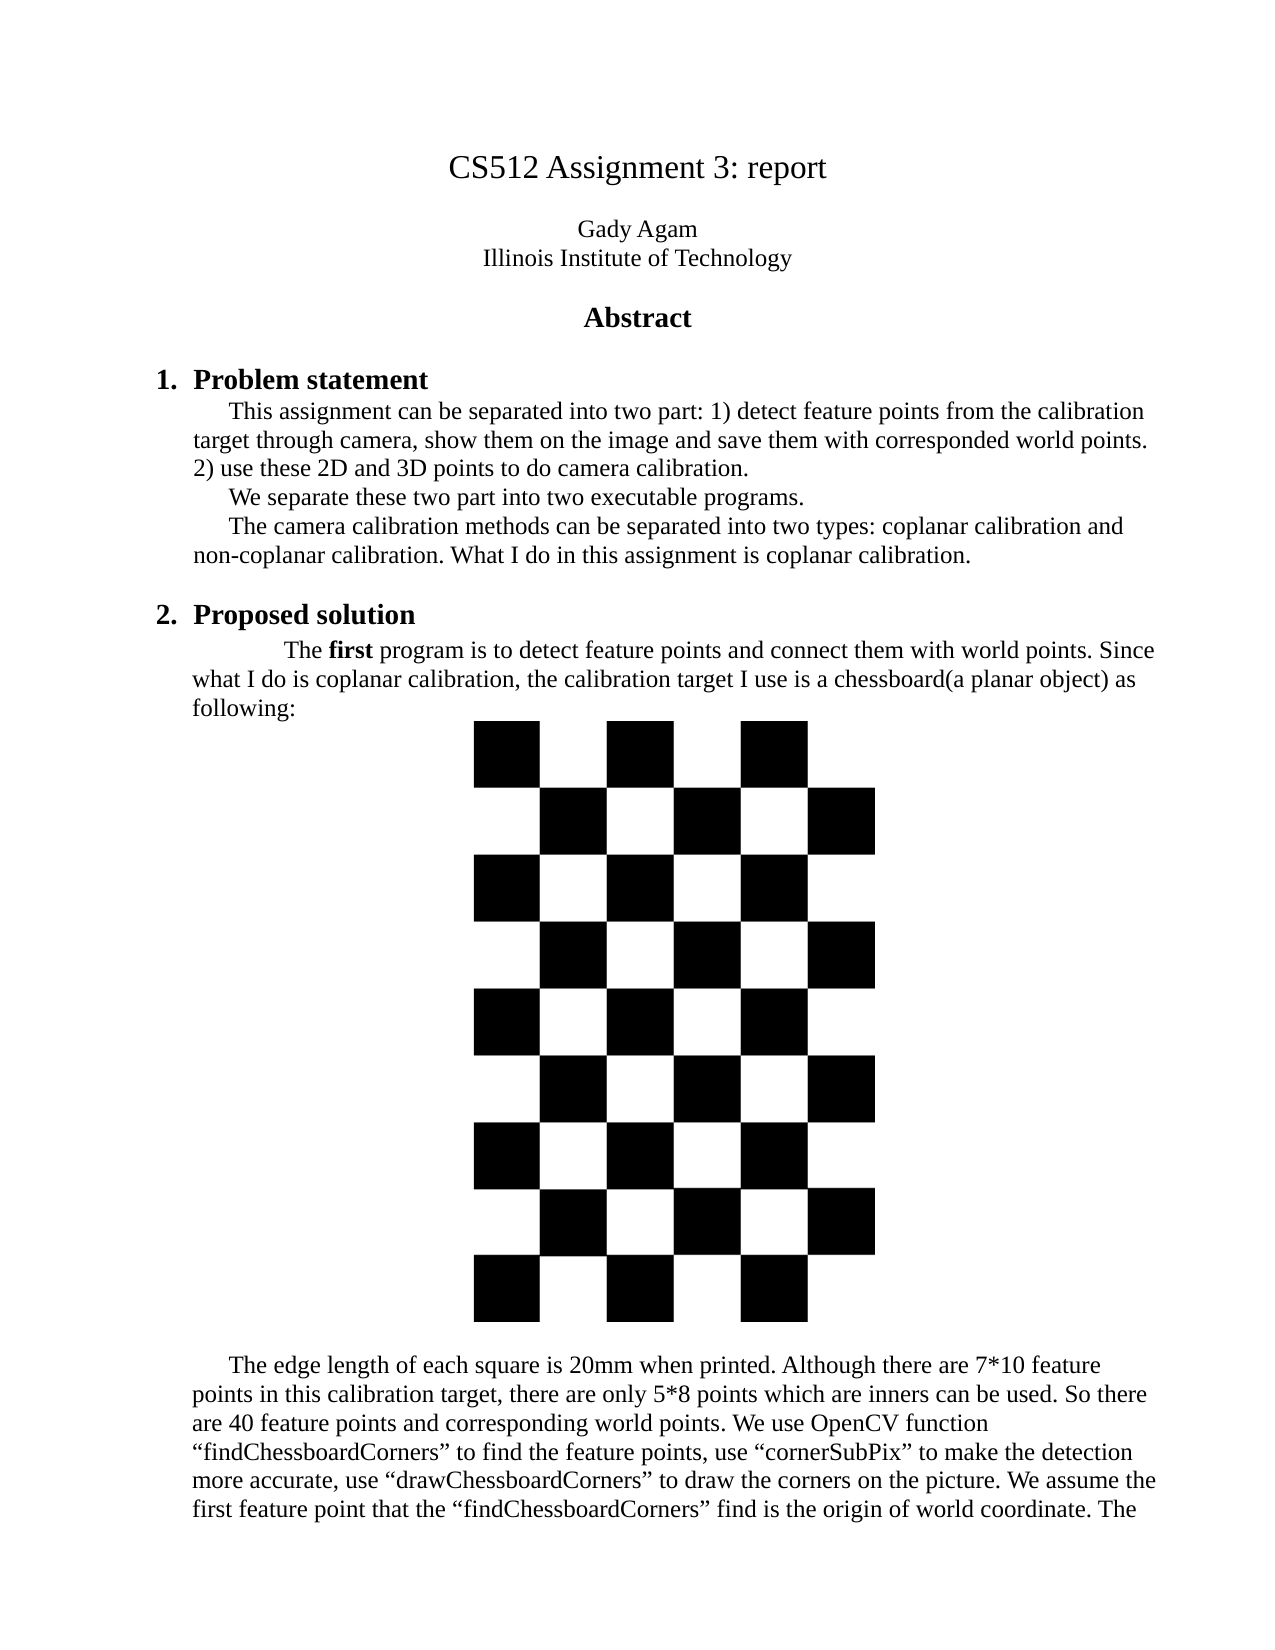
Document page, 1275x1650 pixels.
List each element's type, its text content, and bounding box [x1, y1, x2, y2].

text Gady Agam [118, 214, 1157, 243]
list Proposed solution [156, 597, 1157, 631]
text Illinois Institute of Technology [118, 243, 1157, 271]
picture [473, 721, 875, 1322]
list Problem statement [156, 362, 1157, 396]
text The first program is to detect feature points and connect them with world points. Since what I do is coplanar calibration, the calibration target I use is a chessboard(a planar object) as following: [192, 631, 1157, 722]
text CS512 Assignment 3: report [118, 147, 1157, 185]
list This assignment can be separated into two part: 1) detect feature points from the calibration target through camera, show them on the image and save them with corresponded world points. 2) use these 2D and 3D points to do camera calibration. [156, 396, 1157, 482]
list The camera calibration methods can be separated into two types: coplanar calibration and non-coplanar calibration. What I do in this assignment is coplanar calibration. [156, 511, 1157, 568]
text The edge length of each square is 20mm when printed. Although there are 7*10 feature points in this calibration target, there are only 5*8 points which are inners can be used. So there are 40 feature points and corresponding world points. We use OpenCV function “findChessboardCorners” to find the feature points, use “cornerSubPix” to make the detection more accurate, use “drawChessboardCorners” to draw the corners on the picture. We assume the first feature point that the “findChessboardCorners” find is the origin of world coordinate. The [192, 1351, 1157, 1523]
list We separate these two part into two executable programs. [156, 482, 1157, 511]
text Abstract [118, 300, 1157, 334]
